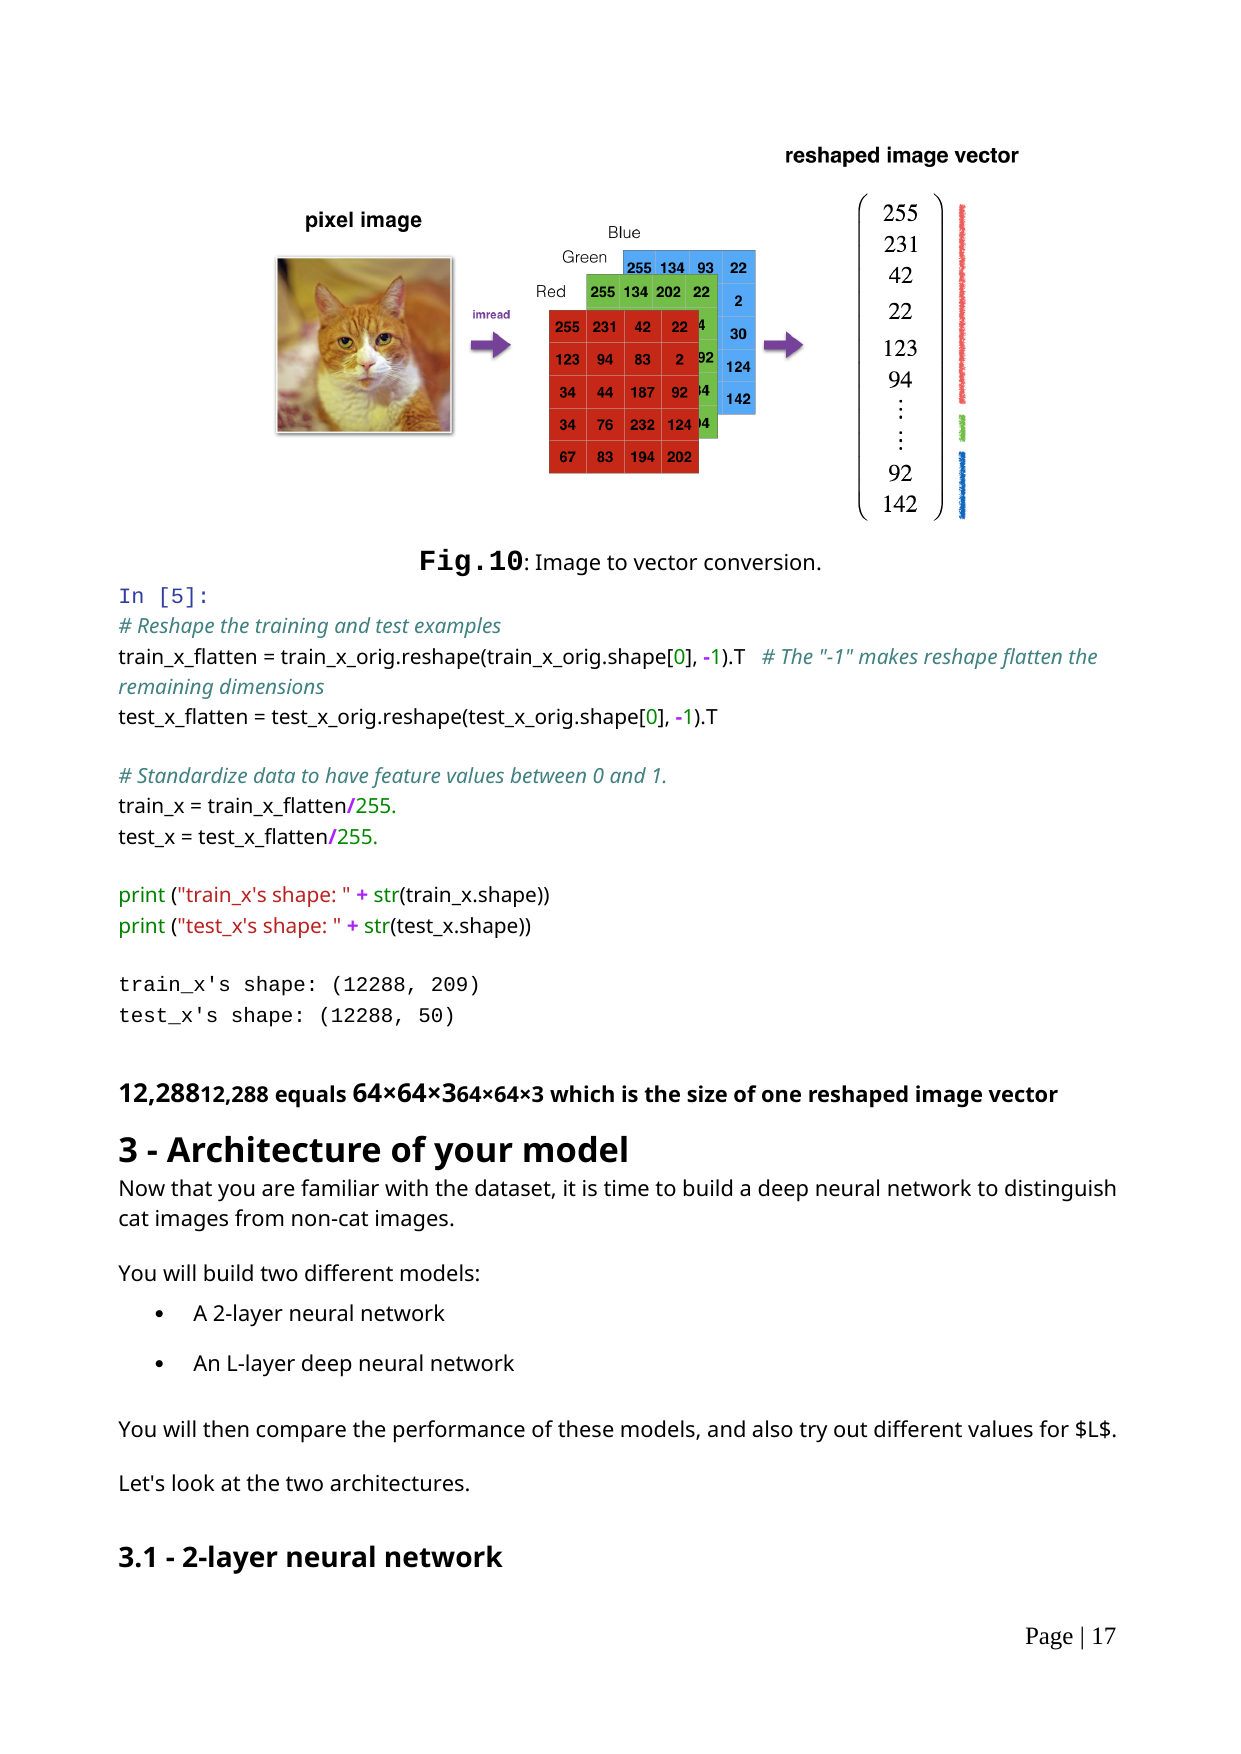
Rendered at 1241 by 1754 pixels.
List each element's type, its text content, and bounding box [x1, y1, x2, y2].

text test_x's shape: (12288, 50) [118, 998, 1122, 1028]
subtitle 3 - Architecture of your model [118, 1126, 1122, 1173]
text test_x = test_x_flatten/255. [118, 820, 1122, 850]
text test_x_flatten = test_x_orig.reshape(test_x_orig.shape[0], -1).T [118, 701, 1122, 731]
text In [5]: [118, 579, 1122, 610]
text train_x_flatten = train_x_orig.reshape(train_x_orig.shape[0], -1).T # The "-1" makes reshape flatten the remaining dimensions [118, 640, 1122, 701]
text ​ [118, 731, 1122, 759]
text print ("test_x's shape: " + str(test_x.shape)) [118, 909, 1122, 939]
text train_x's shape: (12288, 209) [118, 968, 1122, 998]
text Now that you are familiar with the dataset, it is time to build a deep neural network to distinguish cat images from non-cat images. [118, 1173, 1122, 1233]
text You will build two different models: [118, 1258, 1122, 1287]
subtitle 3.1 - 2-layer neural network [118, 1537, 1122, 1575]
list A 2-layer neural network [156, 1298, 1122, 1328]
text # Standardize data to have feature values between 0 and 1. [118, 759, 1122, 790]
text ​ [118, 939, 1122, 968]
text print ("train_x's shape: " + str(train_x.shape)) [118, 879, 1122, 909]
text You will then compare the performance of these models, and also try out different values for $L$. [118, 1414, 1122, 1443]
text # Reshape the training and test examples [118, 610, 1122, 640]
text Let's look at the two architectures. [118, 1468, 1122, 1498]
text ​ [118, 850, 1122, 879]
subtitle 12,28812,288 equals 64×64×364×64×3 which is the size of one reshaped image vector [118, 1075, 1122, 1110]
text train_x = train_x_flatten/255. [118, 790, 1122, 820]
list An L-layer deep neural network [156, 1348, 1122, 1378]
text Fig.10: Image to vector conversion. [118, 546, 1122, 579]
